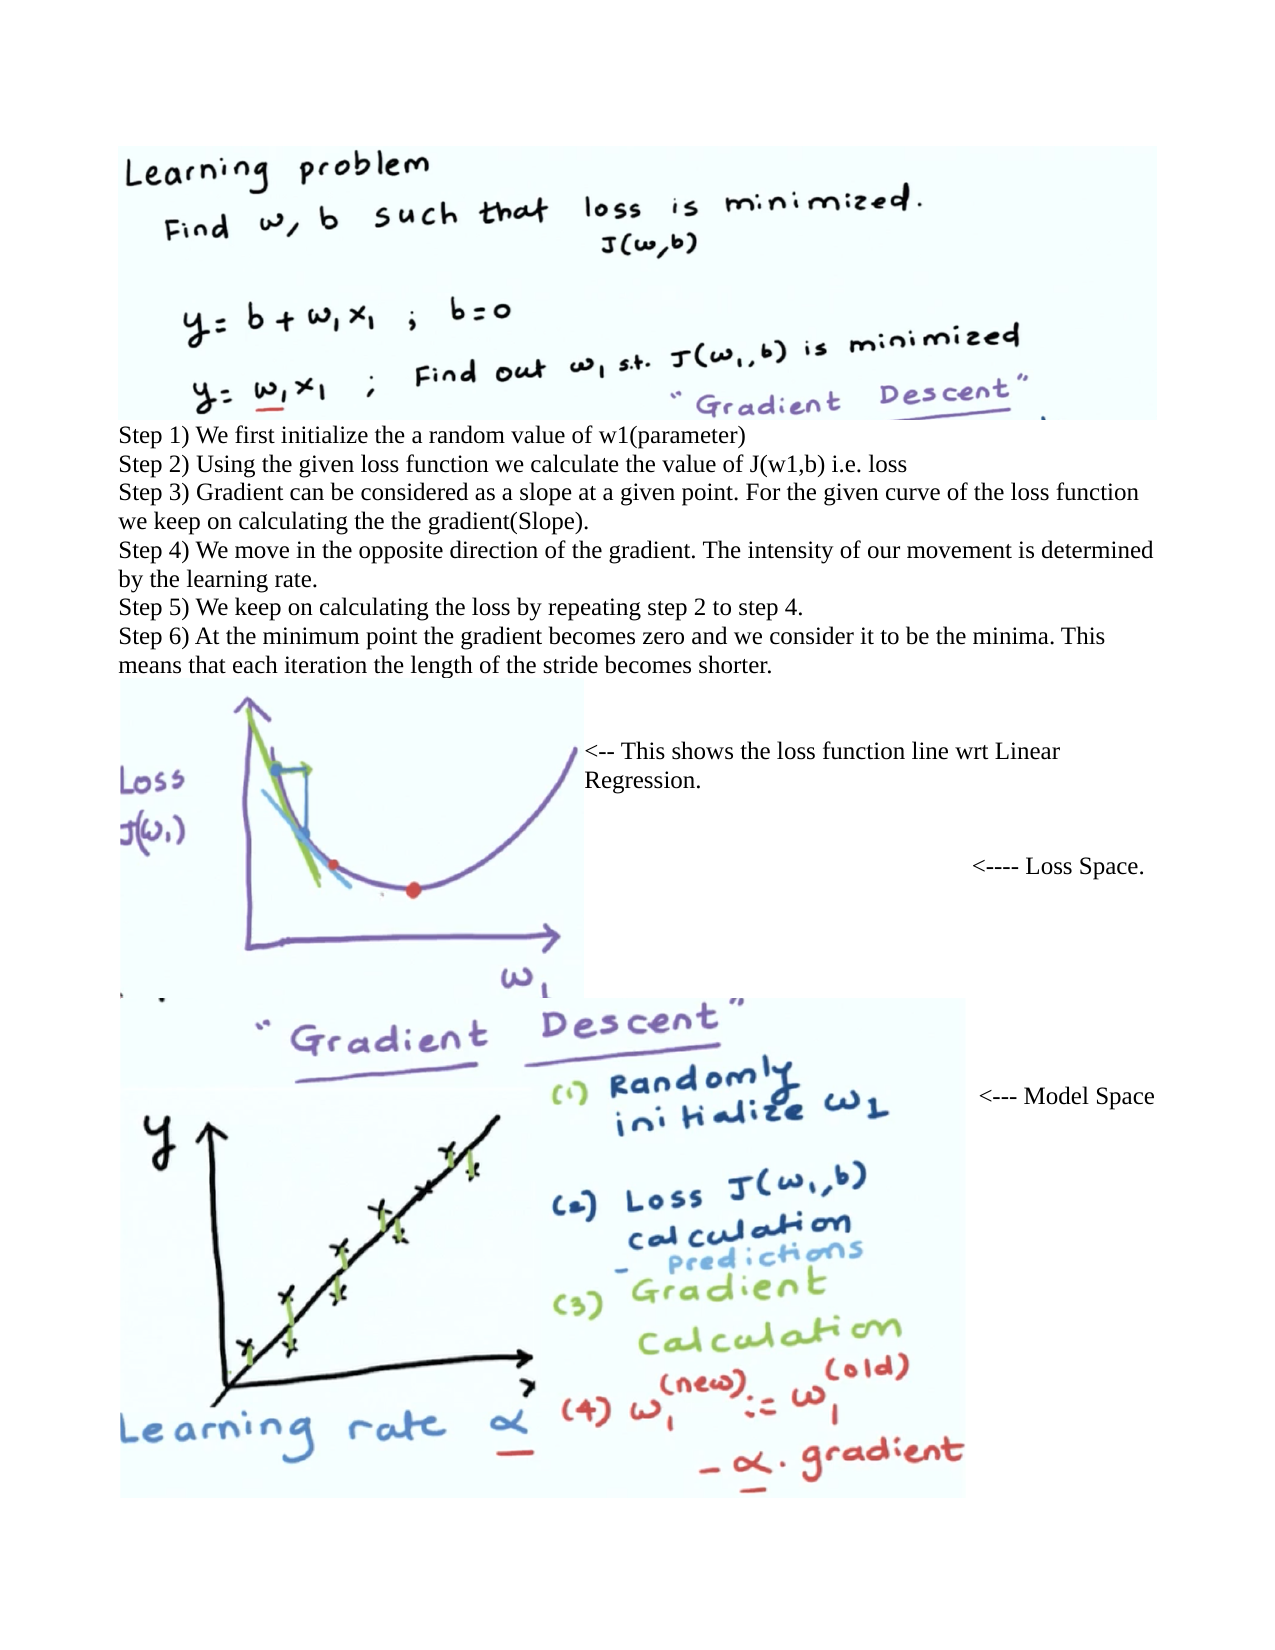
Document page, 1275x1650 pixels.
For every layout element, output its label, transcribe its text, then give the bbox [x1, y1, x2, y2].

text <-- This shows the loss function line wrt Linear Regression. [584, 736, 1157, 794]
text <---- Loss Space. [584, 851, 1157, 880]
text Step 1) We first initialize the a random value of w1(parameter) [118, 420, 1157, 449]
text Step 5) We keep on calculating the loss by repeating step 2 to step 4. [118, 592, 1157, 621]
text Step 2) Using the given loss function we calculate the value of J(w1,b) i.e. loss [118, 449, 1157, 477]
text Step 3) Gradient can be considered as a slope at a given point. For the given curve of the loss function we keep on calculating the the gradient(Slope). [118, 477, 1157, 535]
text <--- Model Space [966, 1081, 1157, 1110]
picture [118, 146, 1157, 420]
text Step 6) At the minimum point the gradient becomes zero and we consider it to be the minima. This means that each iteration the length of the stride becomes shorter. [118, 621, 1157, 679]
text Step 4) We move in the opposite direction of the gradient. The intensity of our movement is determined by the learning rate. [118, 535, 1157, 592]
picture [120, 678, 966, 1498]
